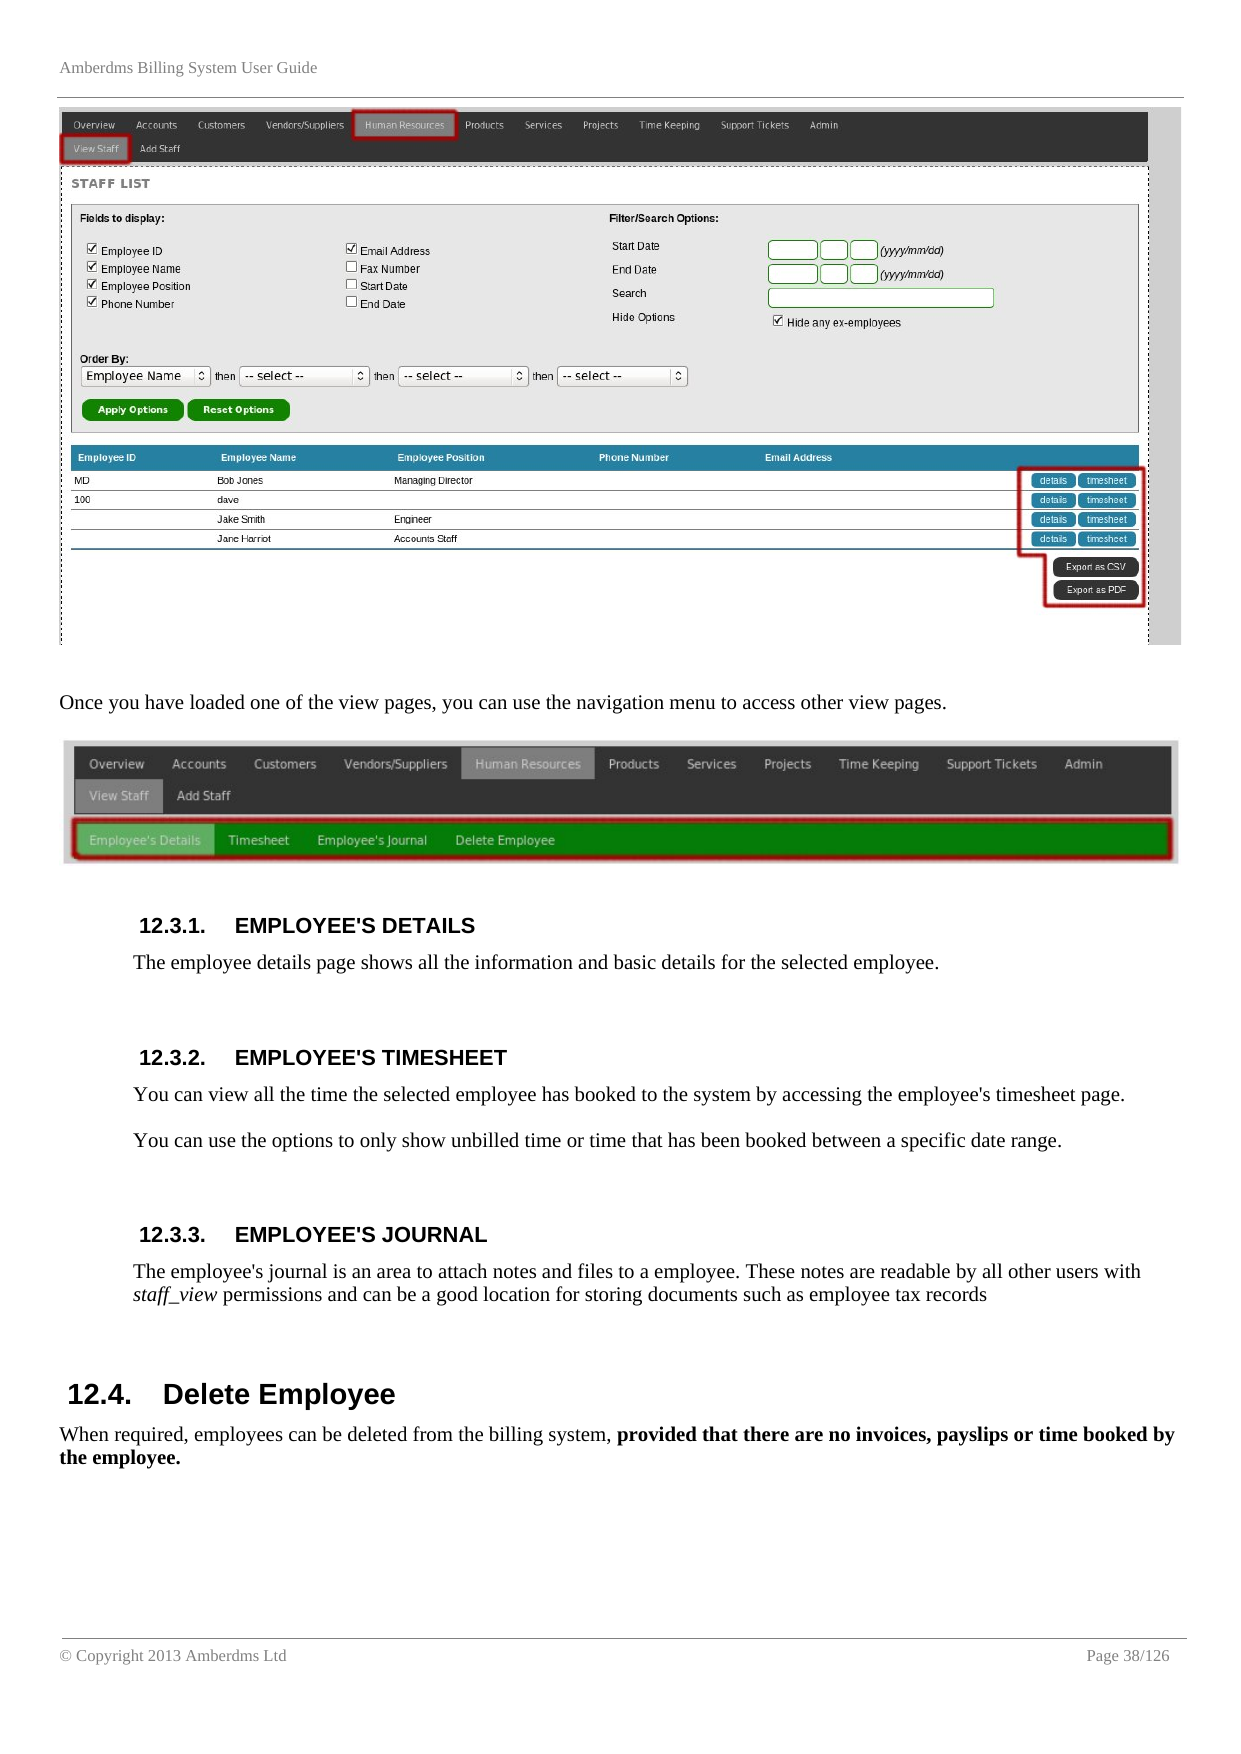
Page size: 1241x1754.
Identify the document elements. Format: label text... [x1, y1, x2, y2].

subtitle Employee's Details [133, 914, 1181, 939]
subtitle Delete Employee [59, 1378, 1181, 1410]
text When required, employees can be deleted from the billing system, provided that there are no invoices, payslips or time booked by the employee. [59, 1423, 1181, 1469]
text You can view all the time the selected employee has booked to the system by accessing the employee's timesheet page. [133, 1082, 1181, 1106]
subtitle Employee's Journal [133, 1223, 1181, 1248]
picture [59, 107, 1182, 645]
text The employee details page shows all the information and basic details for the selected employee. [133, 951, 1181, 974]
text The employee's journal is an area to attach notes and files to a employee. These notes are readable by all other users with staff_view permissions and can be a good location for storing documents such as employee tax records [133, 1260, 1181, 1306]
text Once you have loaded one of the view pages, you can use the navigation menu to access other view pages. [59, 691, 1181, 714]
picture [59, 737, 1182, 866]
text You can use the options to only show unbilled time or time that has been booked between a specific date range. [133, 1129, 1181, 1152]
subtitle Employee's Timesheet [133, 1046, 1181, 1070]
